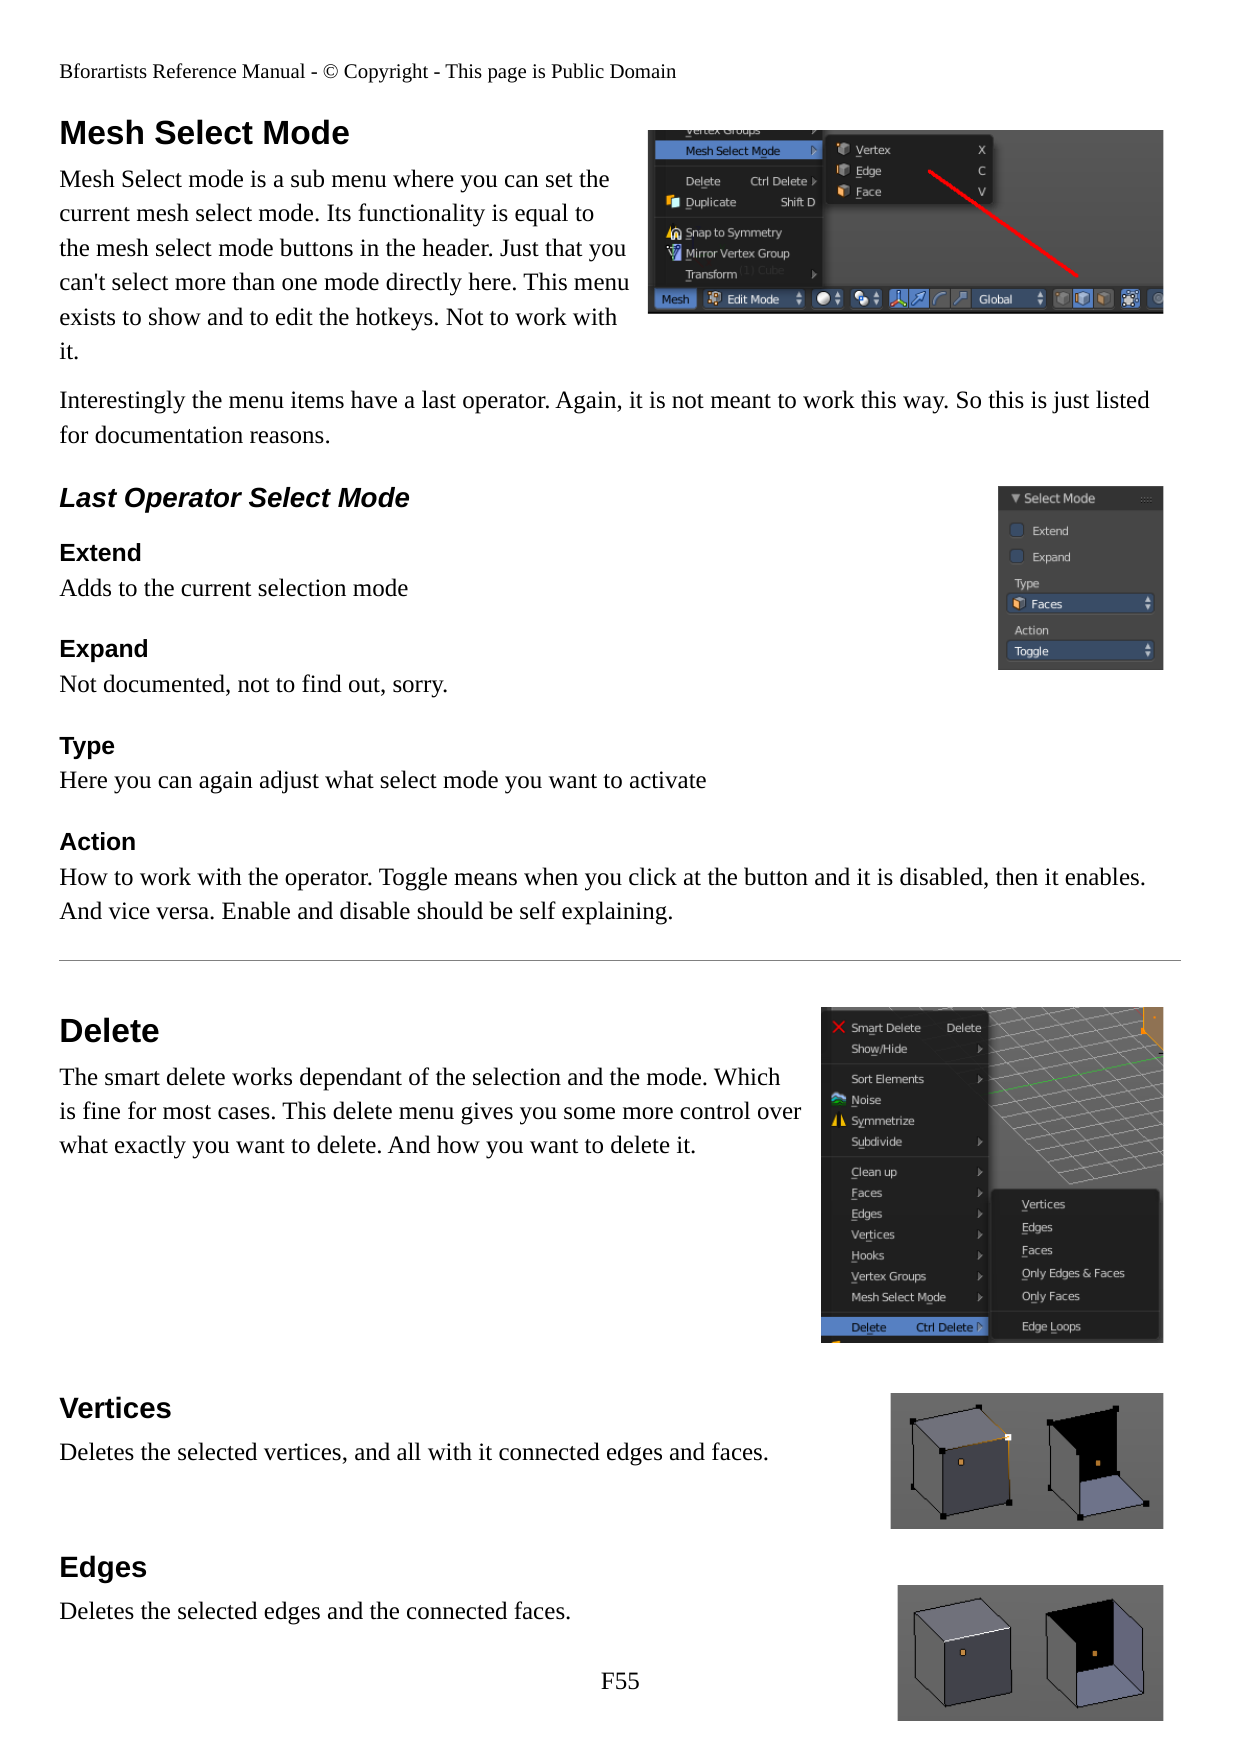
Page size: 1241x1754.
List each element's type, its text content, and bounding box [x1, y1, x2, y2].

text How to work with the operator. Toggle means when you click at the button and it is disabled, then it enables. And vice versa. Enable and disable should be self explaining. [59, 862, 1181, 925]
subtitle Type [59, 731, 1181, 759]
picture [821, 1007, 1164, 1343]
subtitle Action [59, 827, 1181, 856]
subtitle [1164, 634, 1181, 663]
subtitle Extend [59, 538, 998, 567]
picture [647, 130, 1164, 314]
subtitle Edges [59, 1549, 1181, 1583]
subtitle [1164, 538, 1181, 567]
text Not documented, not to find out, sorry. [59, 669, 1181, 698]
subtitle Last Operator Select Mode [59, 481, 1181, 513]
text Mesh Select mode is a sub menu where you can set the current mesh select mode. Its functionality is equal to the mesh select mode buttons in the header. Just that you can't select more than one mode directly here. This menu exists to show and to edit the hotkeys. Not to work with it. [59, 164, 1181, 365]
subtitle Mesh Select Mode [59, 113, 1181, 151]
subtitle [1164, 1011, 1181, 1049]
text Here you can again adjust what select mode you want to activate [59, 766, 1181, 794]
picture [897, 1585, 1164, 1721]
text The smart delete works dependant of the selection and the mode. Which is fine for most cases. This delete menu gives you some more control over what exactly you want to delete. And how you want to delete it. [59, 1062, 821, 1159]
text Deletes the selected vertices, and all with it connected edges and faces. [59, 1437, 890, 1466]
picture [998, 486, 1164, 670]
subtitle Delete [59, 1011, 821, 1049]
text Adds to the current selection mode [59, 573, 998, 602]
picture [890, 1393, 1164, 1529]
text Deletes the selected edges and the connected faces. [59, 1596, 897, 1624]
subtitle Vertices [59, 1391, 1181, 1424]
subtitle Expand [59, 634, 998, 663]
text Interestingly the menu items have a last operator. Again, it is not meant to work this way. So this is just listed for documentation reasons. [59, 385, 1181, 448]
